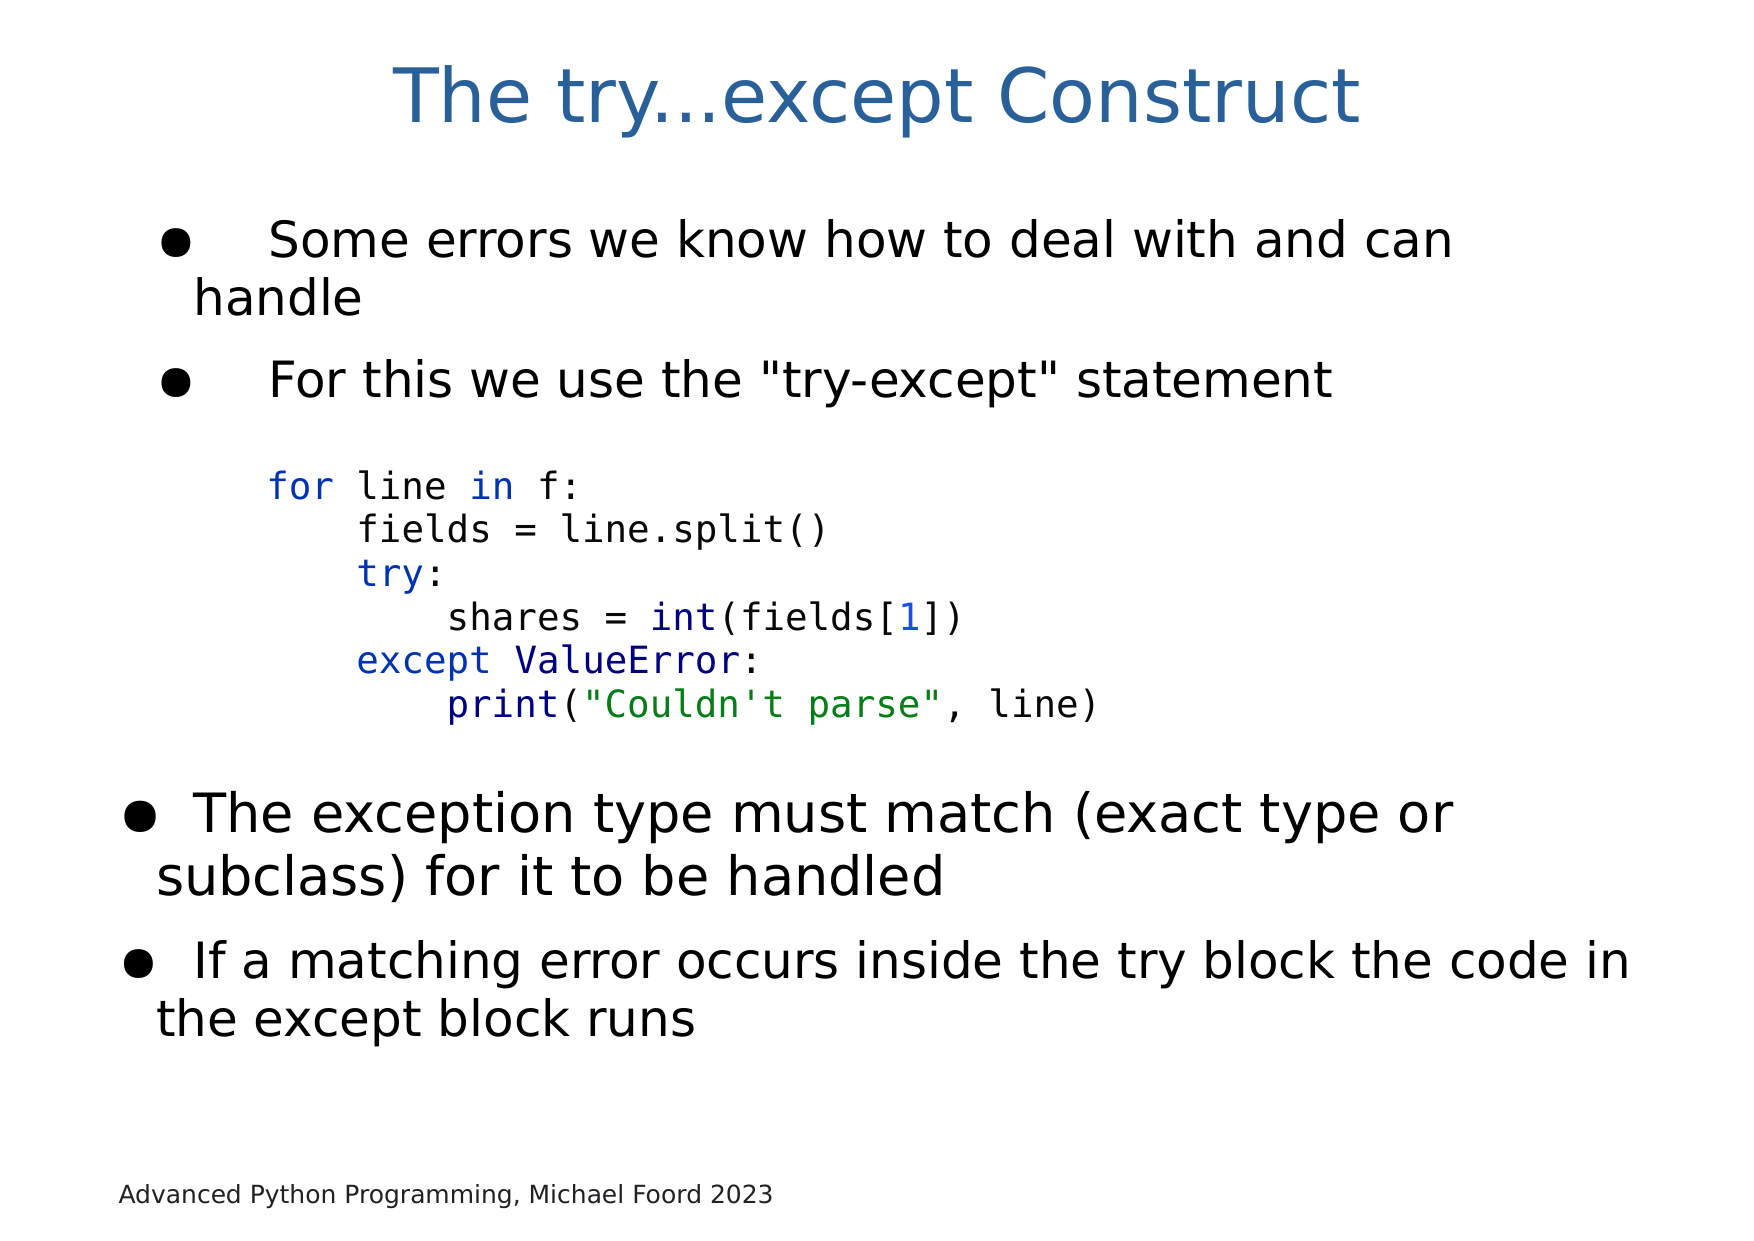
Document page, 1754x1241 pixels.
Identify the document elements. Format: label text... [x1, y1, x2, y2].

list Some errors we know how to deal with and can handle [156, 211, 1636, 327]
list If a matching error occurs inside the try block the code in the except block runs [118, 932, 1636, 1048]
text The try...except Construct [118, 53, 1636, 140]
list For this we use the "try-except" statement [156, 351, 1636, 409]
list The exception type must match (exact type or subclass) for it to be handled [118, 782, 1636, 908]
text for line in f: fields = line.split() try: shares = int(fields[1]) except ValueError: print("Couldn't parse", line) [266, 464, 1636, 726]
